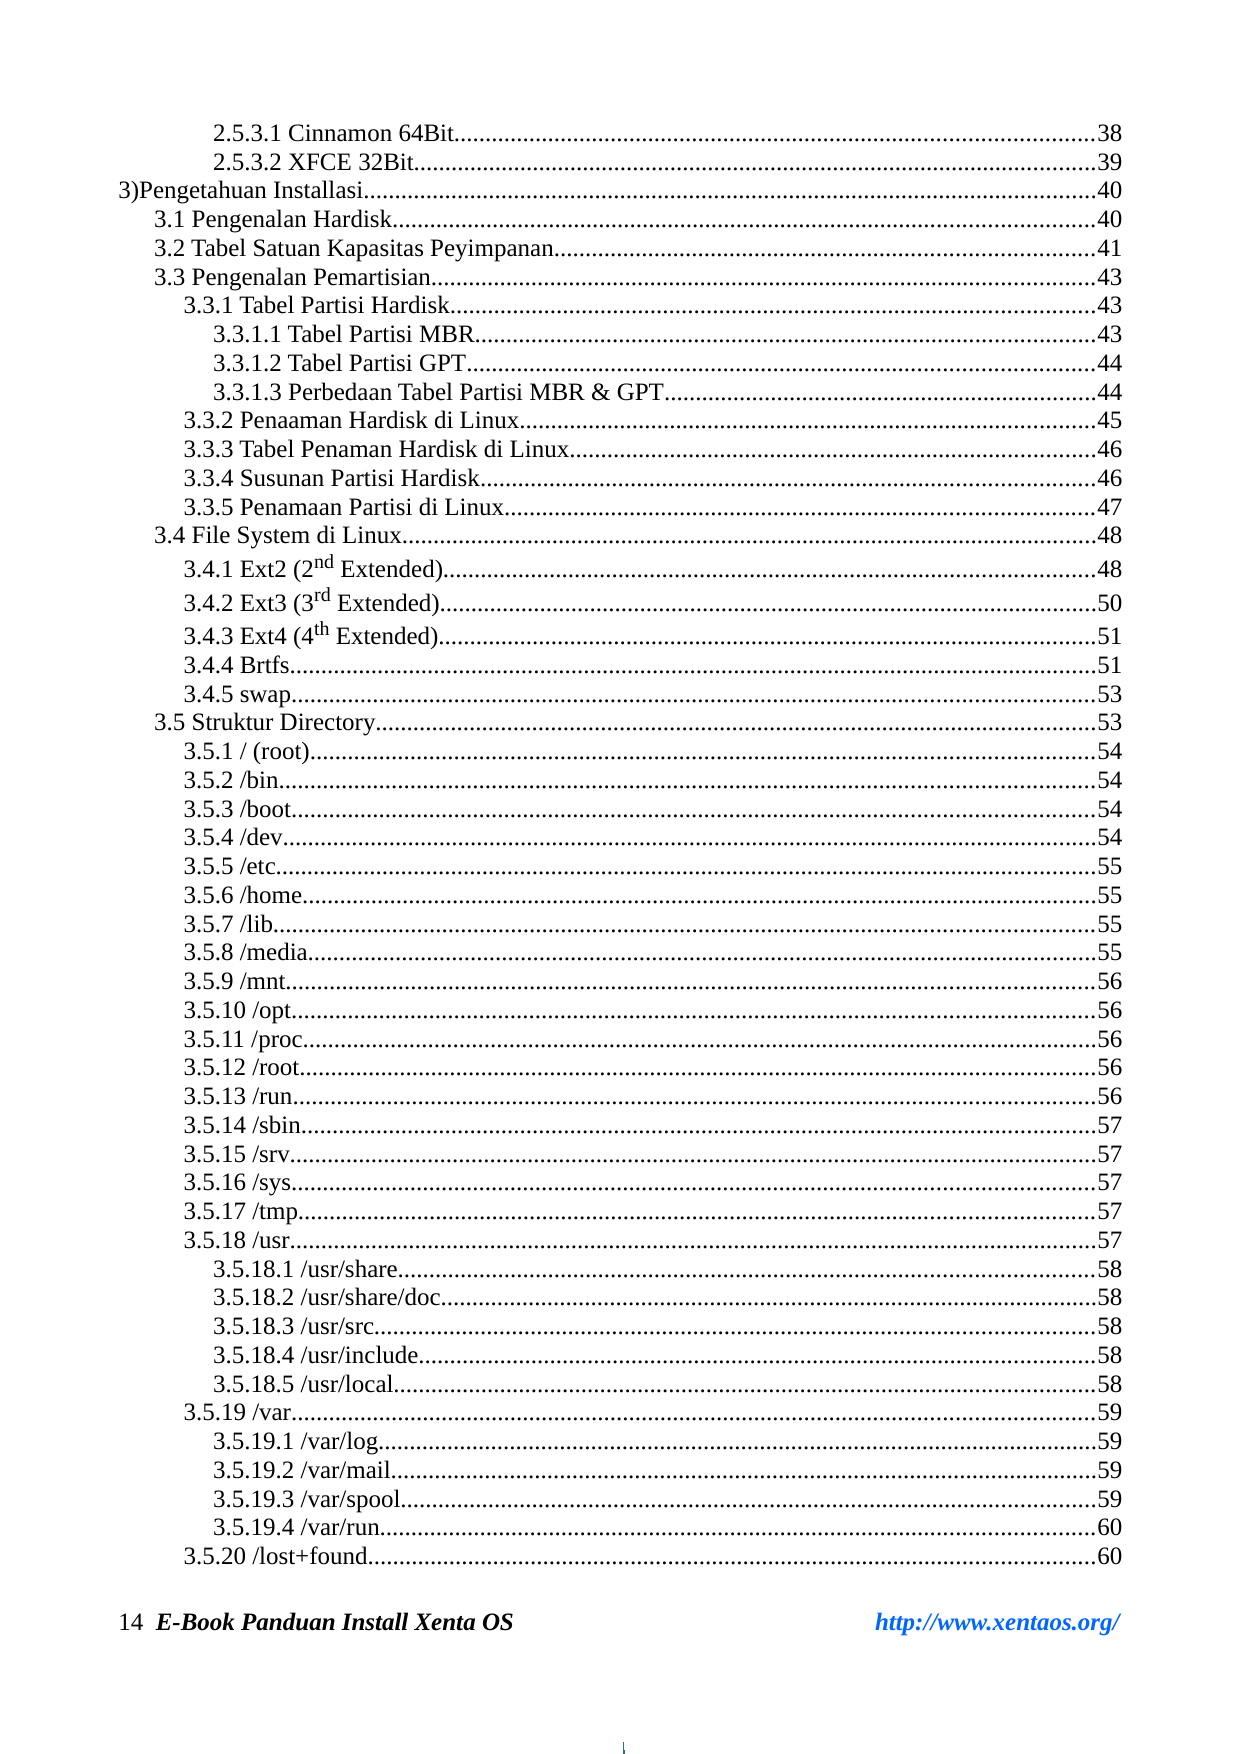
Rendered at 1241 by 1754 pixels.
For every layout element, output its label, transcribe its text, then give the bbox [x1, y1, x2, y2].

text 3.1 Pengenalan Hardisk 40 [148, 204, 1122, 233]
text 3.4 File System di Linux 48 [148, 521, 1122, 549]
text 3.5.15 /srv 57 [177, 1139, 1122, 1167]
text 3.5.5 /etc 55 [177, 851, 1122, 880]
text 3.5.18.1 /usr/share 58 [207, 1254, 1122, 1282]
text 3.3.1 Tabel Partisi Hardisk 43 [177, 291, 1122, 319]
text 3.5.18.2 /usr/share/doc 58 [207, 1282, 1122, 1311]
text 3.4.1 Ext2 (2nd Extended) 48 [177, 549, 1122, 583]
text 3.3.2 Penaaman Hardisk di Linux 45 [177, 406, 1122, 434]
text 2.5.3.1 Cinnamon 64Bit 38 [207, 118, 1122, 147]
text 3.5.6 /home 55 [177, 880, 1122, 909]
text 3.3.4 Susunan Partisi Hardisk 46 [177, 463, 1122, 492]
text 3.5.10 /opt 56 [177, 995, 1122, 1024]
text 3.5.19.4 /var/run 60 [207, 1512, 1122, 1541]
text 3.5.18.5 /usr/local 58 [207, 1369, 1122, 1397]
text 3.5.19 /var 59 [177, 1397, 1122, 1426]
text 3.3.1.1 Tabel Partisi MBR 43 [207, 319, 1122, 348]
text 3.5.13 /run 56 [177, 1081, 1122, 1110]
text 3.5.18.4 /usr/include 58 [207, 1340, 1122, 1369]
text 3.5 Struktur Directory 53 [148, 707, 1122, 736]
text 3.3.5 Penamaan Partisi di Linux 47 [177, 492, 1122, 521]
text 3.5.4 /dev 54 [177, 822, 1122, 851]
text 3.5.16 /sys 57 [177, 1167, 1122, 1196]
text 3.5.11 /proc 56 [177, 1024, 1122, 1052]
text 3)Pengetahuan Installasi 40 [118, 176, 1122, 204]
text 3.5.8 /media 55 [177, 937, 1122, 966]
text 3.5.19.3 /var/spool 59 [207, 1484, 1122, 1512]
text 3.5.14 /sbin 57 [177, 1110, 1122, 1139]
text 3.3 Pengenalan Pemartisian 43 [148, 262, 1122, 291]
text 3.5.18 /usr 57 [177, 1225, 1122, 1254]
text 3.5.12 /root 56 [177, 1052, 1122, 1081]
text 3.5.19.2 /var/mail 59 [207, 1455, 1122, 1484]
text 3.4.3 Ext4 (4th Extended) 51 [177, 616, 1122, 650]
text 3.3.3 Tabel Penaman Hardisk di Linux 46 [177, 434, 1122, 463]
text 2.5.3.2 XFCE 32Bit 39 [207, 147, 1122, 176]
text 3.5.1 / (root) 54 [177, 736, 1122, 765]
text 3.3.1.2 Tabel Partisi GPT 44 [207, 348, 1122, 377]
text 3.5.9 /mnt 56 [177, 966, 1122, 995]
text 3.5.18.3 /usr/src 58 [207, 1311, 1122, 1340]
text 3.4.4 Brtfs 51 [177, 650, 1122, 679]
text 3.2 Tabel Satuan Kapasitas Peyimpanan 41 [148, 233, 1122, 262]
text 3.4.2 Ext3 (3rd Extended) 50 [177, 583, 1122, 616]
text 3.5.20 /lost+found 60 [177, 1541, 1122, 1570]
text 3.4.5 swap 53 [177, 679, 1122, 707]
text 3.5.2 /bin 54 [177, 765, 1122, 794]
text 3.5.7 /lib 55 [177, 909, 1122, 937]
text 3.5.17 /tmp 57 [177, 1196, 1122, 1225]
text 3.5.3 /boot 54 [177, 794, 1122, 822]
text 3.5.19.1 /var/log 59 [207, 1426, 1122, 1455]
text 3.3.1.3 Perbedaan Tabel Partisi MBR & GPT 44 [207, 377, 1122, 406]
